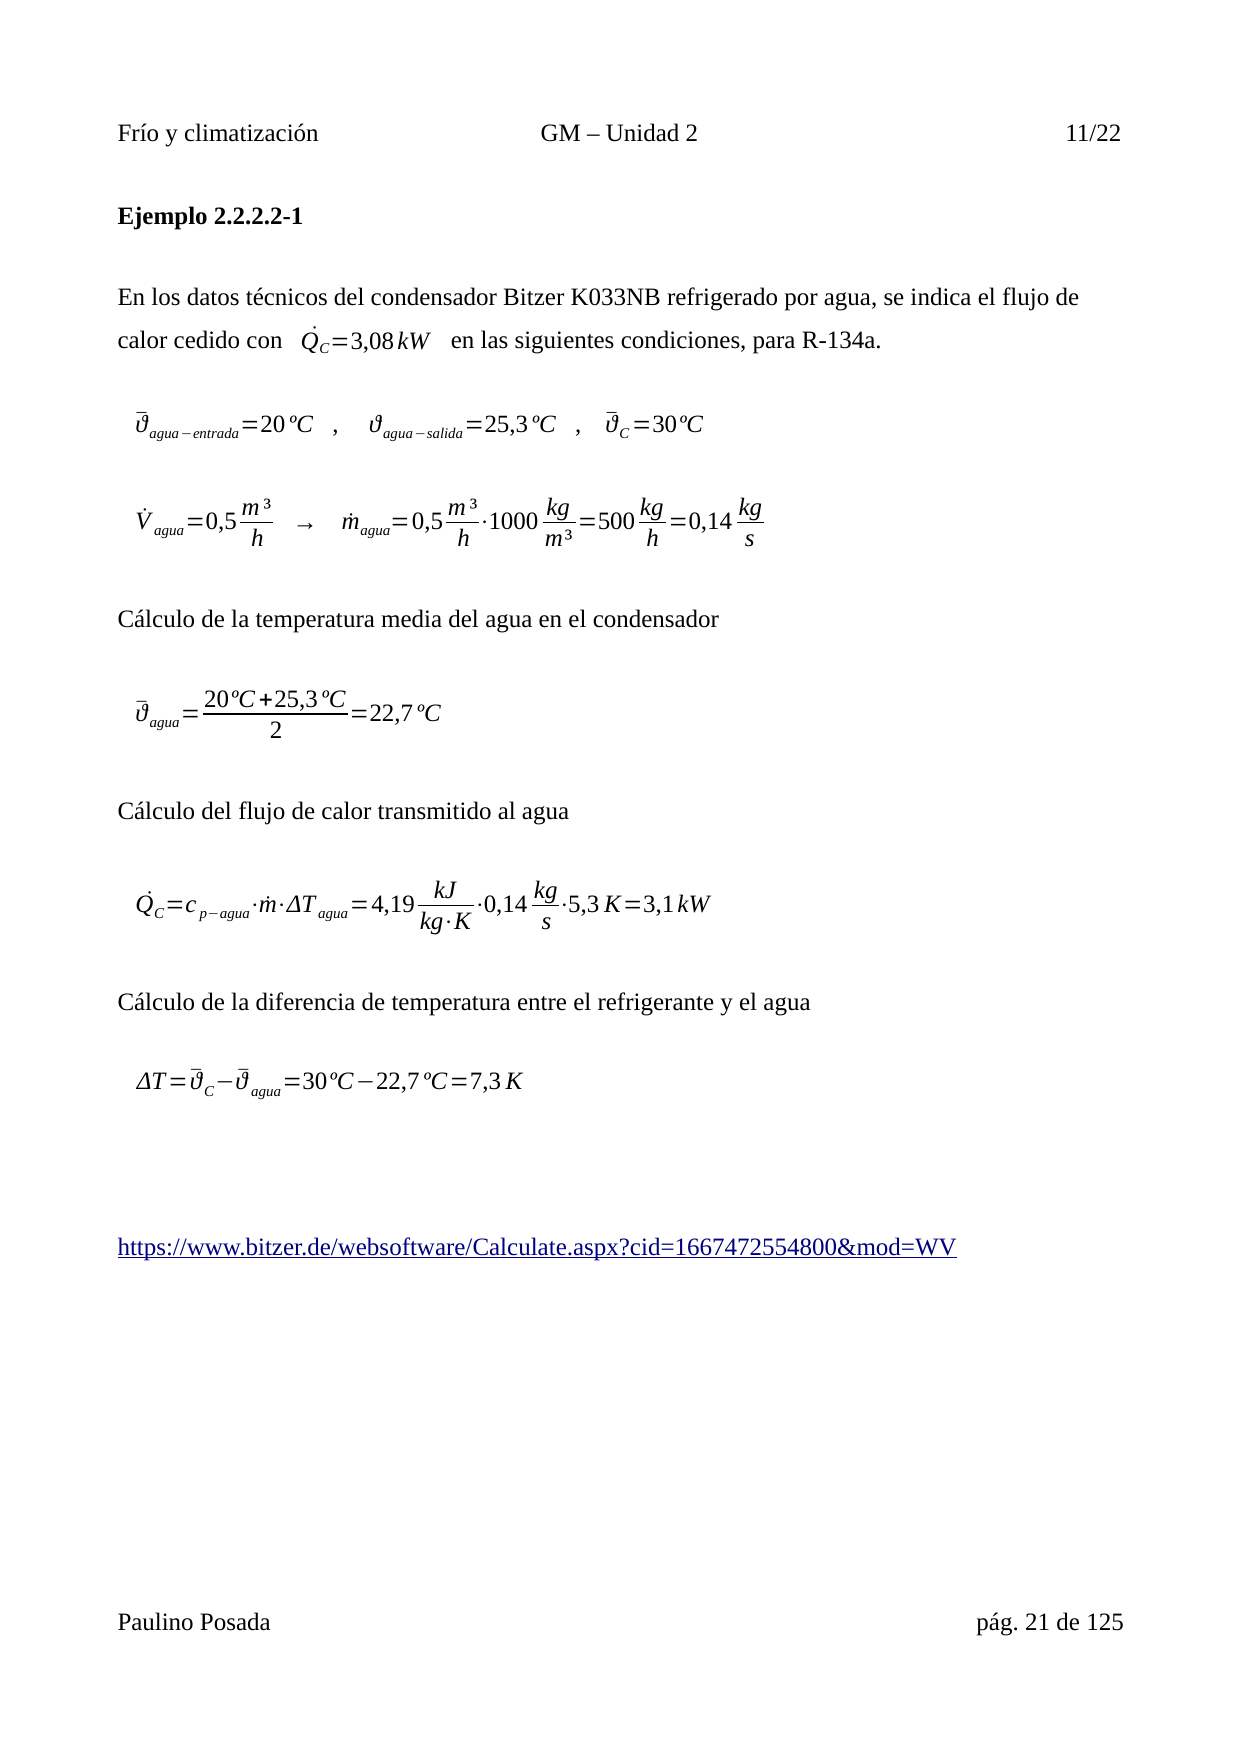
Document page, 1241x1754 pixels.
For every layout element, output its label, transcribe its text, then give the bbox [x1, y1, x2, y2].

text Ejemplo 2.2.2.2-1 [117, 201, 1123, 230]
text Cálculo de la diferencia de temperatura entre el refrigerante y el agua [117, 987, 1123, 1016]
text , , [117, 409, 1123, 442]
text En los datos técnicos del condensador Bitzer K033NB refrigerado por agua, se indica el flujo de calor cedido conen las siguientes condiciones, para R-134a. [117, 282, 1123, 358]
text → [117, 494, 1123, 553]
text https://www.bitzer.de/websoftware/Calculate.aspx?cid=1667472554800&mod=WV [117, 1232, 1123, 1261]
text Cálculo del flujo de calor transmitido al agua [117, 796, 1123, 825]
text Cálculo de la temperatura media del agua en el condensador [117, 604, 1123, 633]
